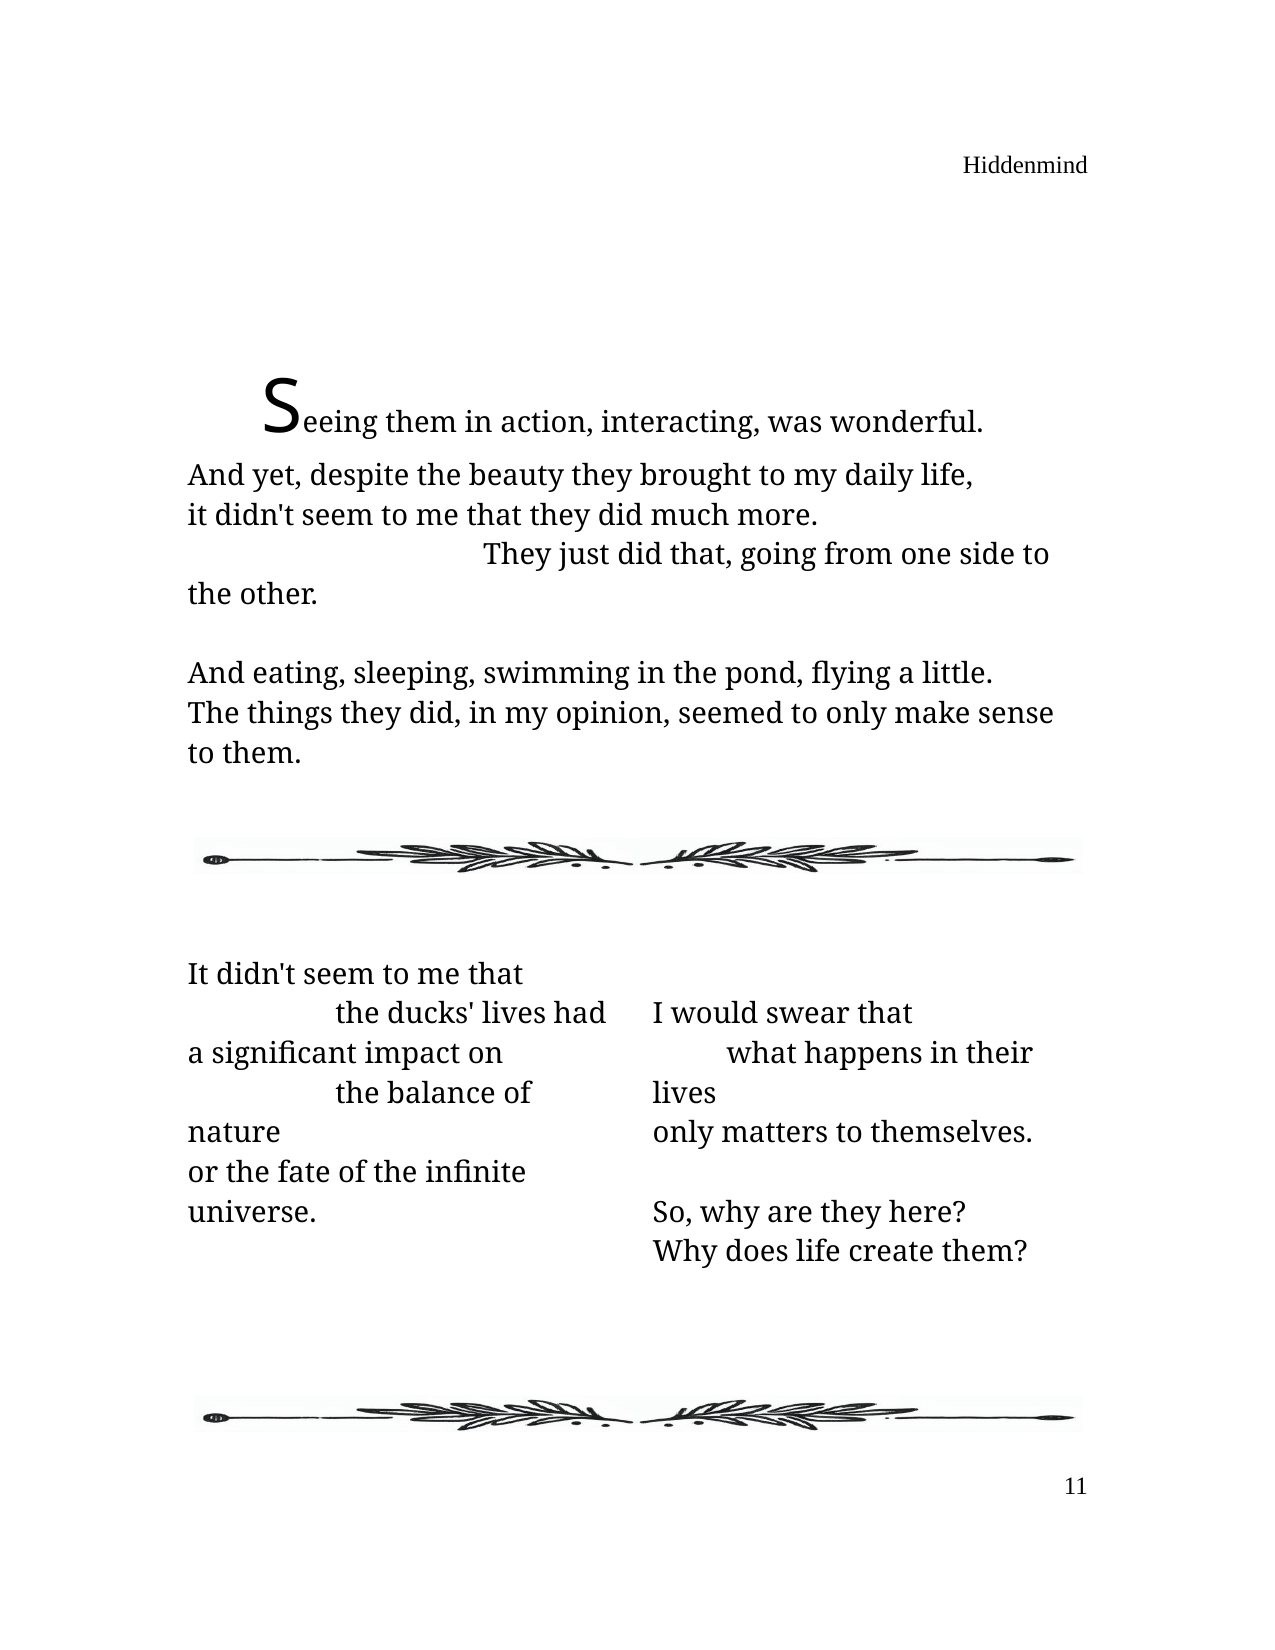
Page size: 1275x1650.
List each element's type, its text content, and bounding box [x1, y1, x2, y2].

text I would swear that [652, 993, 1087, 1032]
text They just did that, going from one side to the other. [187, 533, 1087, 613]
text It didn't seem to me that [187, 953, 622, 993]
text And eating, sleeping, swimming in the pond, flying a little. [187, 652, 1087, 692]
text Seeing them in action, interacting, was wonderful. [187, 352, 1087, 454]
text So, why are they here? [652, 1191, 1087, 1231]
text And yet, despite the beauty they brought to my daily life, [187, 454, 1087, 494]
text the ducks' lives had [187, 993, 622, 1032]
text the balance of nature [187, 1072, 622, 1151]
text or the fate of the infinite universe. [187, 1151, 622, 1231]
picture [193, 1395, 1083, 1432]
text a significant impact on [187, 1032, 622, 1072]
text it didn't seem to me that they did much more. [187, 494, 1087, 533]
text The things they did, in my opinion, seemed to only make sense to them. [187, 692, 1087, 772]
text Why does life create them? [652, 1231, 1087, 1270]
picture [193, 837, 1083, 874]
text what happens in their lives [652, 1032, 1087, 1112]
text only matters to themselves. [652, 1112, 1087, 1151]
